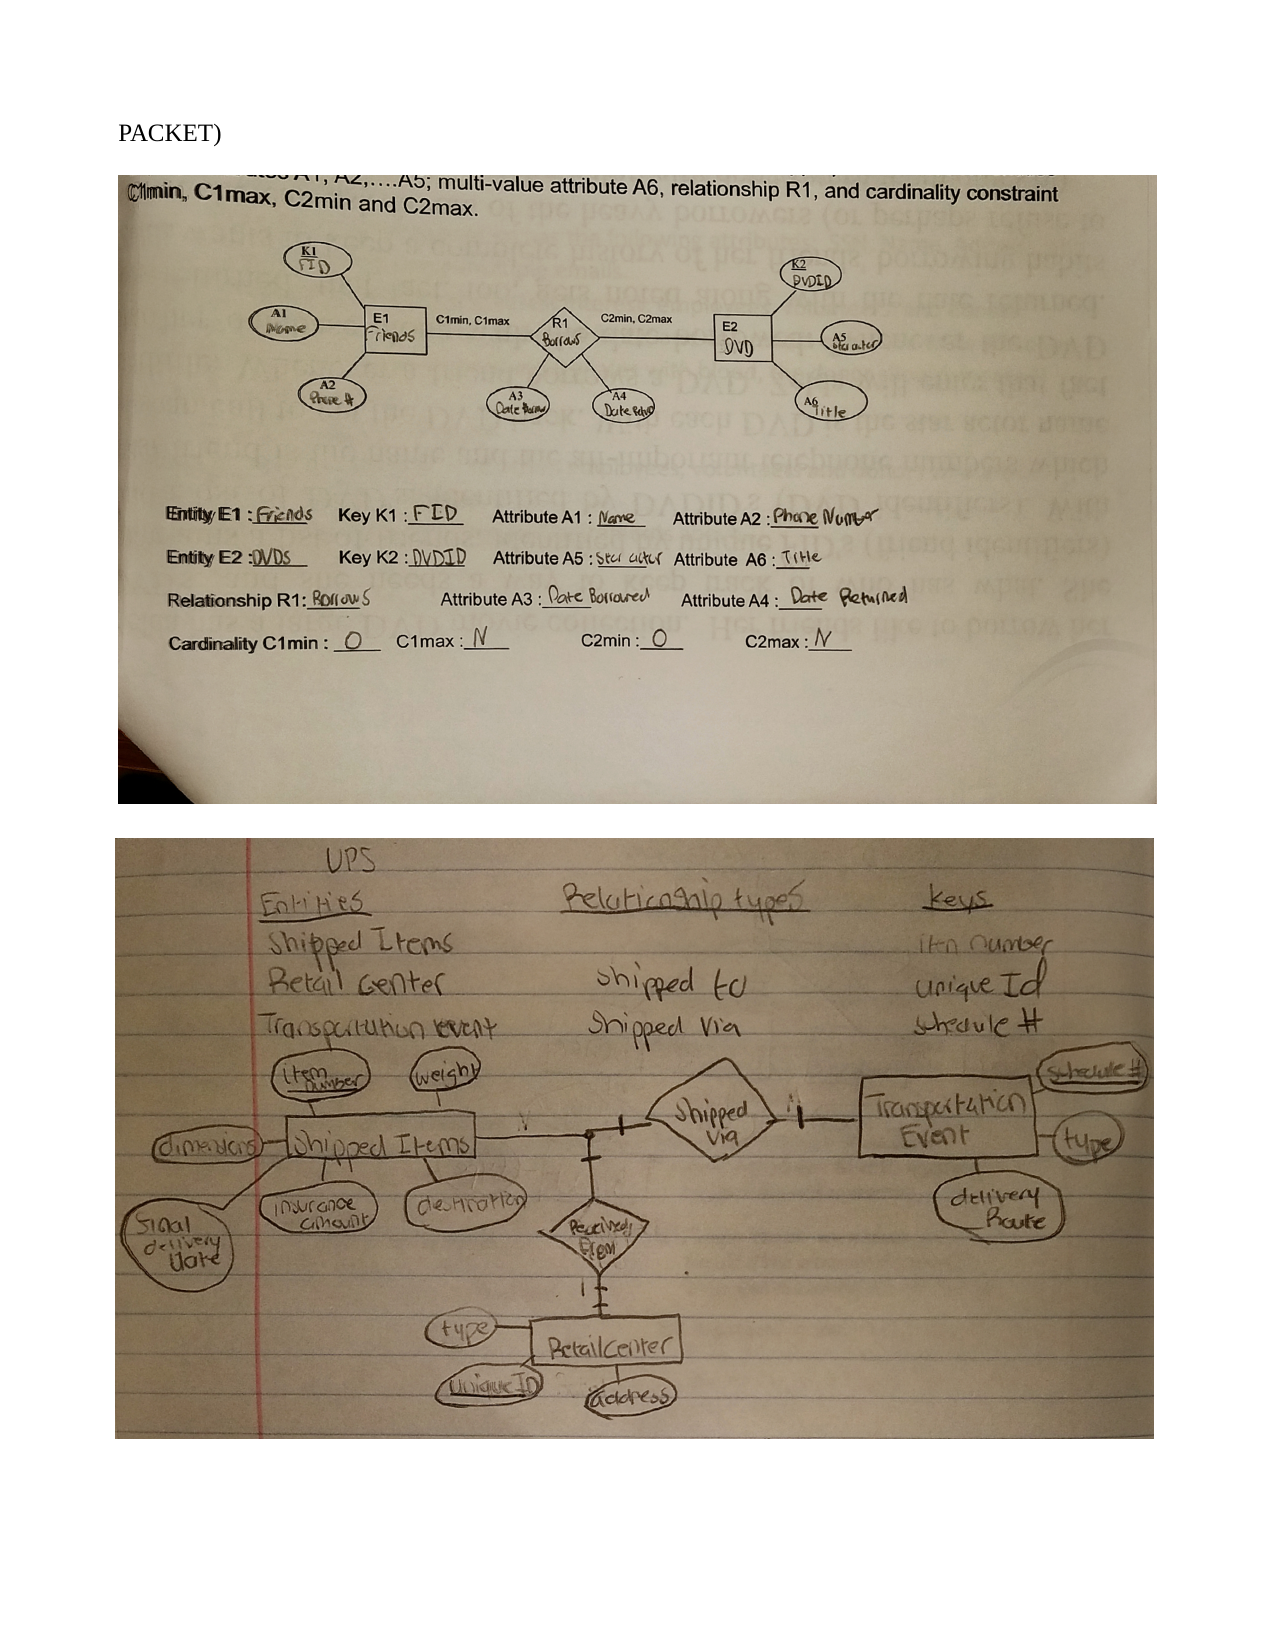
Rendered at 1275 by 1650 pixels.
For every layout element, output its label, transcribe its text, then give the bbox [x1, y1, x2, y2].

text PACKET) [118, 118, 1157, 147]
picture [115, 838, 1154, 1439]
picture [118, 175, 1157, 804]
